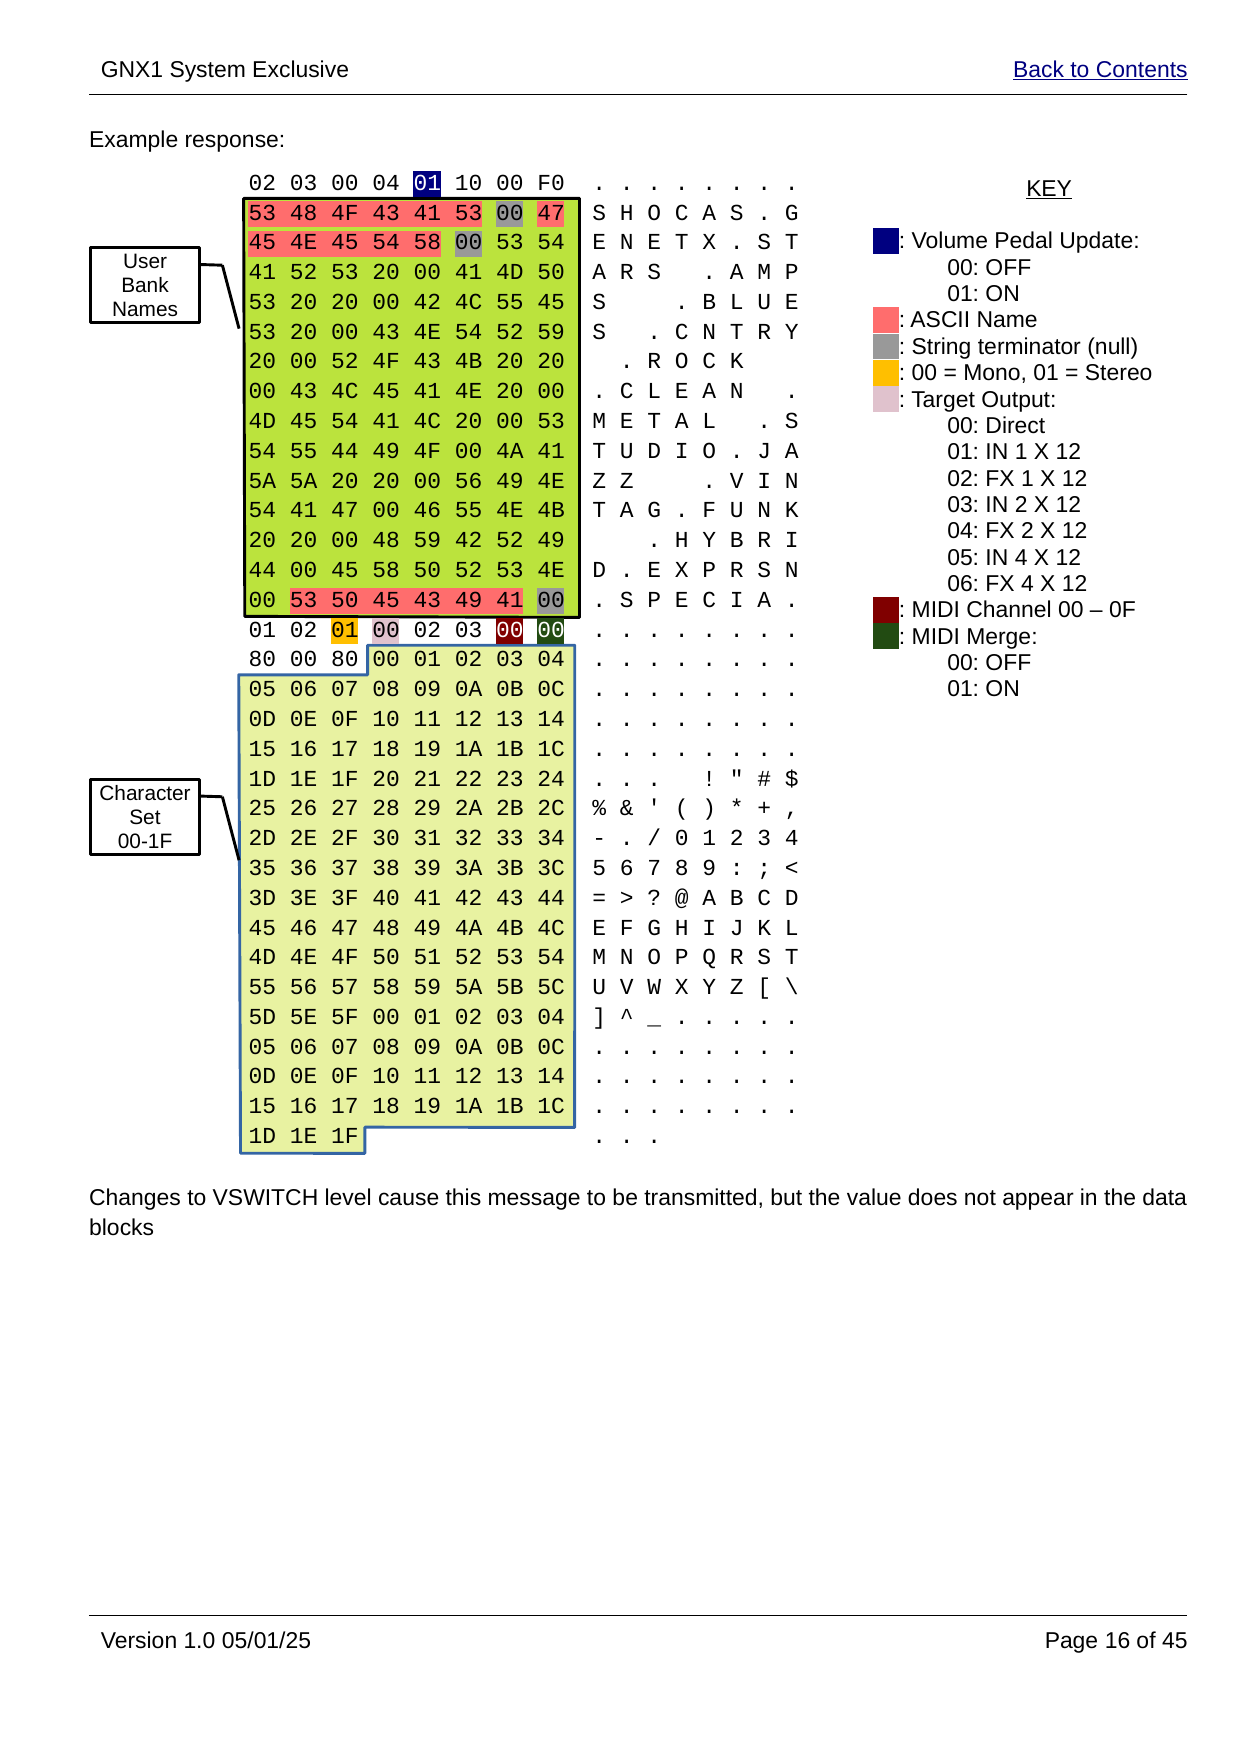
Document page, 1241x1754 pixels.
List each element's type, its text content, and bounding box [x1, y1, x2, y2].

text 54 41 47 00 46 55 4E 4B T A G . F U N K [581, 499, 1187, 525]
text 05 06 07 08 09 0A 0B 0C . . . . . . . . [577, 1035, 1187, 1061]
text 53 20 00 43 4E 54 52 59 S . C N T R Y [581, 320, 1187, 346]
table_cell 01 [538, 589, 563, 613]
text 25 26 27 28 29 2A 2B 2C % & ' ( ) * + , [577, 797, 1187, 823]
text 02 03 00 04 01 10 00 F0 . . . . . . . . [248, 171, 1187, 197]
table_cell 01 [456, 232, 481, 256]
text 80 00 80 00 01 02 03 04 . . . . . . . . [248, 648, 366, 673]
text 1D 1E 1F . . . [367, 1124, 1187, 1150]
text 0D 0E 0F 10 11 12 13 14 . . . . . . . . [577, 707, 1187, 733]
text 0D 0E 0F 10 11 12 13 14 . . . . . . . . [577, 1065, 1187, 1091]
text 20 20 00 48 59 42 52 49 . H Y B R I [581, 529, 1187, 554]
table_cell 01 [538, 202, 563, 226]
text 55 56 57 58 59 5A 5B 5C U V W X Y Z [ \ [577, 976, 1187, 1001]
table_cell 01 [291, 599, 299, 606]
text 54 55 44 49 4F 00 4A 41 T U D I O . J A [581, 439, 1187, 465]
text 4D 45 54 41 4C 20 00 53 M E T A L . S [581, 409, 1187, 435]
text 2D 2E 2F 30 31 32 33 34 - . / 0 1 2 3 4 [577, 827, 1187, 852]
table_cell 01 [554, 593, 561, 606]
text 45 46 47 48 49 4A 4B 4C E F G H I J K L [577, 916, 1187, 942]
text 4D 4E 4F 50 51 52 53 54 M N O P Q R S T [577, 946, 1187, 972]
text 20 00 52 4F 43 4B 20 20 . R O C K [581, 350, 1187, 376]
text 00 53 50 45 43 49 41 00 . S P E C I A . [581, 588, 1187, 614]
table_cell 01 [457, 235, 464, 248]
text 80 00 80 00 01 02 03 04 . . . . . . . . [577, 648, 1187, 674]
table_cell 01 [540, 593, 547, 606]
text Changes to VSWITCH level cause this message to be transmitted, but the value does not appear in the data blocks [89, 1184, 1187, 1241]
table_cell 01 [497, 202, 522, 226]
text Example response: [89, 126, 1187, 153]
table_cell 01 [249, 232, 440, 256]
text 44 00 45 58 50 52 53 4E D . E X P R S N [581, 558, 1187, 584]
text 1D 1E 1F 20 21 22 23 24 . . . ! " # $ [577, 767, 1187, 793]
text 3D 3E 3F 40 41 42 43 44 = > ? @ A B C D [577, 886, 1187, 912]
table_cell 01 [499, 206, 506, 219]
text 05 06 07 08 09 0A 0B 0C . . . . . . . . [577, 678, 1187, 703]
text 01 02 01 00 02 03 00 00 . . . . . . . . [248, 618, 1187, 644]
text 41 52 53 20 00 41 4D 50 A R S . A M P [581, 261, 1187, 286]
text 00 43 4C 45 41 4E 20 00 . C L E A N . [581, 380, 1187, 406]
text 35 36 37 38 39 3A 3B 3C 5 6 7 8 9 : ; < [577, 856, 1187, 882]
text 45 4E 45 54 58 00 53 54 E N E T X . S T [581, 231, 1187, 257]
text 15 16 17 18 19 1A 1B 1C . . . . . . . . [577, 1095, 1187, 1121]
text 53 48 4F 43 41 53 00 47 S H O C A S . G [581, 201, 1187, 227]
text 5D 5E 5F 00 01 02 03 04 ] ^ _ . . . . . [577, 1005, 1187, 1031]
text 53 20 20 00 42 4C 55 45 S . B L U E [581, 290, 1187, 316]
text 5A 5A 20 20 00 56 49 4E Z Z . V I N [581, 469, 1187, 495]
text 15 16 17 18 19 1A 1B 1C . . . . . . . . [577, 737, 1187, 763]
table_cell 01 [291, 589, 522, 613]
table_cell 01 [249, 202, 481, 226]
